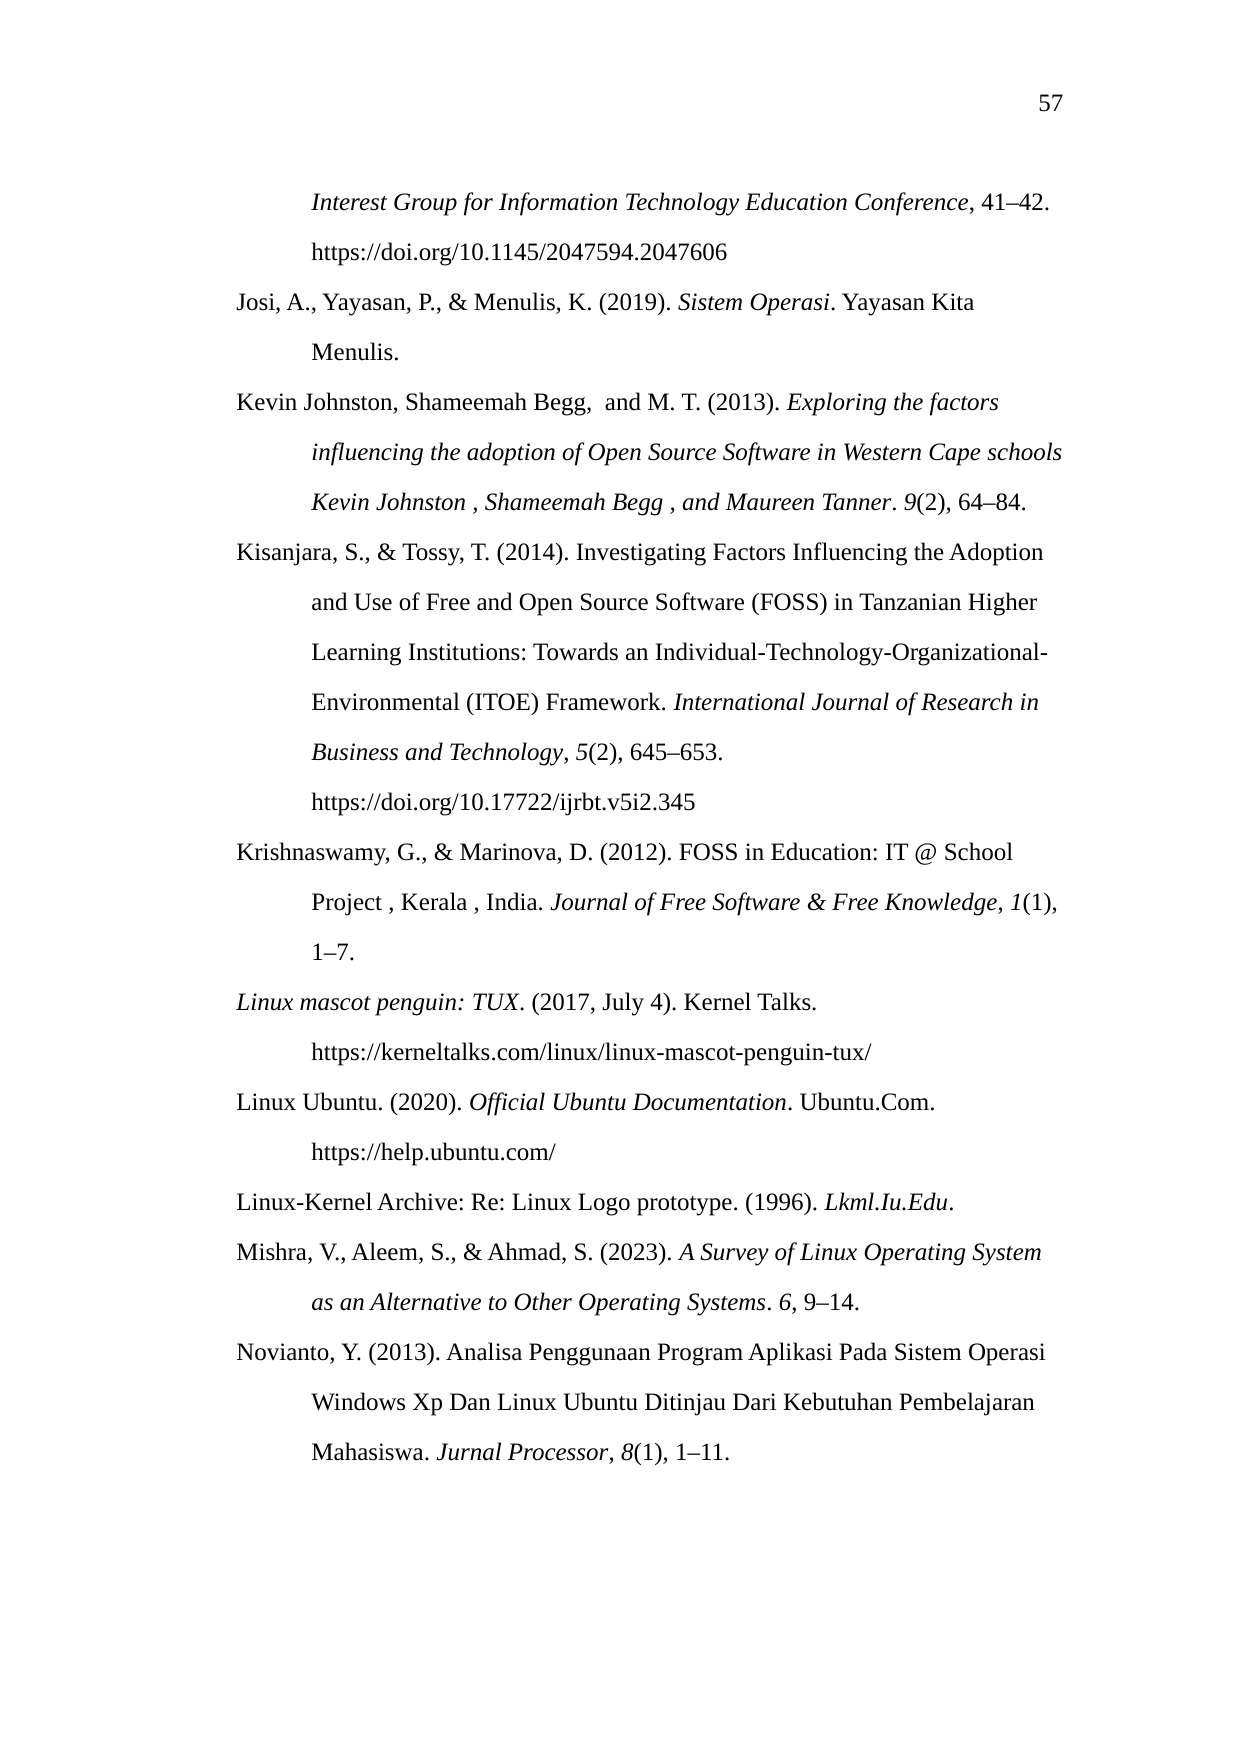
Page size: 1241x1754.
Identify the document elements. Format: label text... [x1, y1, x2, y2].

text Linux mascot penguin: TUX. (2017, July 4). Kernel Talks. https://kerneltalks.com/linux/linux-mascot-penguin-tux/ [236, 965, 1063, 1065]
text Interest Group for Information Technology Education Conference, 41–42. https://doi.org/10.1145/2047594.2047606 [236, 165, 1063, 265]
text Kevin Johnston, Shameemah Begg, and M. T. (2013). Exploring the factors influencing the adoption of Open Source Software in Western Cape schools Kevin Johnston , Shameemah Begg , and Maureen Tanner. 9(2), 64–84. [236, 365, 1063, 515]
text Mishra, V., Aleem, S., & Ahmad, S. (2023). A Survey of Linux Operating System as an Alternative to Other Operating Systems. 6, 9–14. [236, 1215, 1063, 1315]
text Linux Ubuntu. (2020). Official Ubuntu Documentation. Ubuntu.Com. https://help.ubuntu.com/ [236, 1065, 1063, 1165]
text Kisanjara, S., & Tossy, T. (2014). Investigating Factors Influencing the Adoption and Use of Free and Open Source Software (FOSS) in Tanzanian Higher Learning Institutions: Towards an Individual-Technology-Organizational-Environmental (ITOE) Framework. International Journal of Research in Business and Technology, 5(2), 645–653. https://doi.org/10.17722/ijrbt.v5i2.345 [236, 515, 1063, 815]
text Linux-Kernel Archive: Re: Linux Logo prototype. (1996). Lkml.Iu.Edu. [236, 1165, 1063, 1215]
text Krishnaswamy, G., & Marinova, D. (2012). FOSS in Education: IT @ School Project , Kerala , India. Journal of Free Software & Free Knowledge, 1(1), 1–7. [236, 815, 1063, 965]
text Josi, A., Yayasan, P., & Menulis, K. (2019). Sistem Operasi. Yayasan Kita Menulis. [236, 265, 1063, 365]
text Novianto, Y. (2013). Analisa Penggunaan Program Aplikasi Pada Sistem Operasi Windows Xp Dan Linux Ubuntu Ditinjau Dari Kebutuhan Pembelajaran Mahasiswa. Jurnal Processor, 8(1), 1–11. [236, 1315, 1063, 1465]
